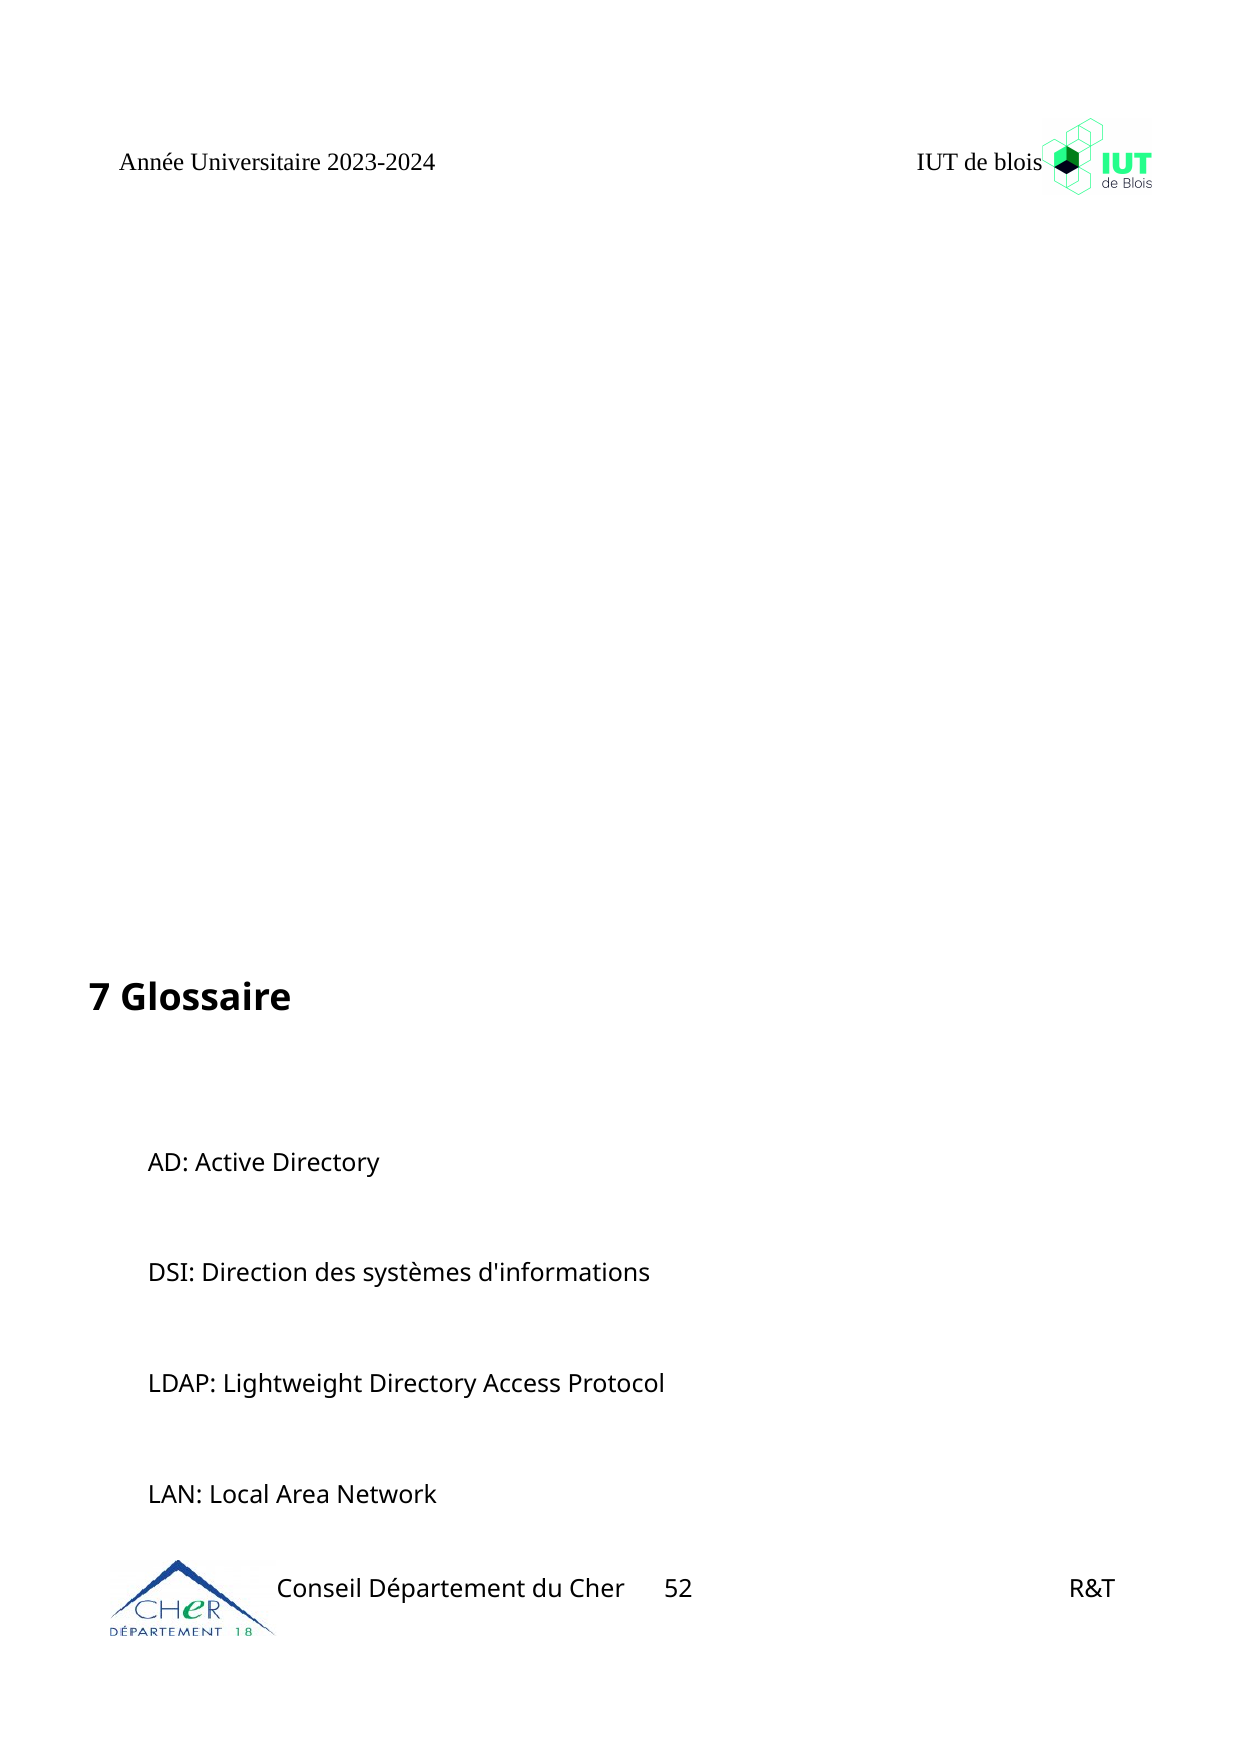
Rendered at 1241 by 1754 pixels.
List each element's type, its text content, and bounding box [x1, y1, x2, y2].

text LDAP: Lightweight Directory Access Protocol [148, 1366, 1152, 1400]
text AD: Active Directory [148, 1144, 1152, 1178]
picture [1042, 118, 1152, 195]
picture [110, 1560, 277, 1636]
text DSI: Direction des systèmes d'informations [148, 1255, 1152, 1289]
title Glossaire [88, 970, 1093, 1021]
text LAN: Local Area Network [148, 1477, 1152, 1511]
